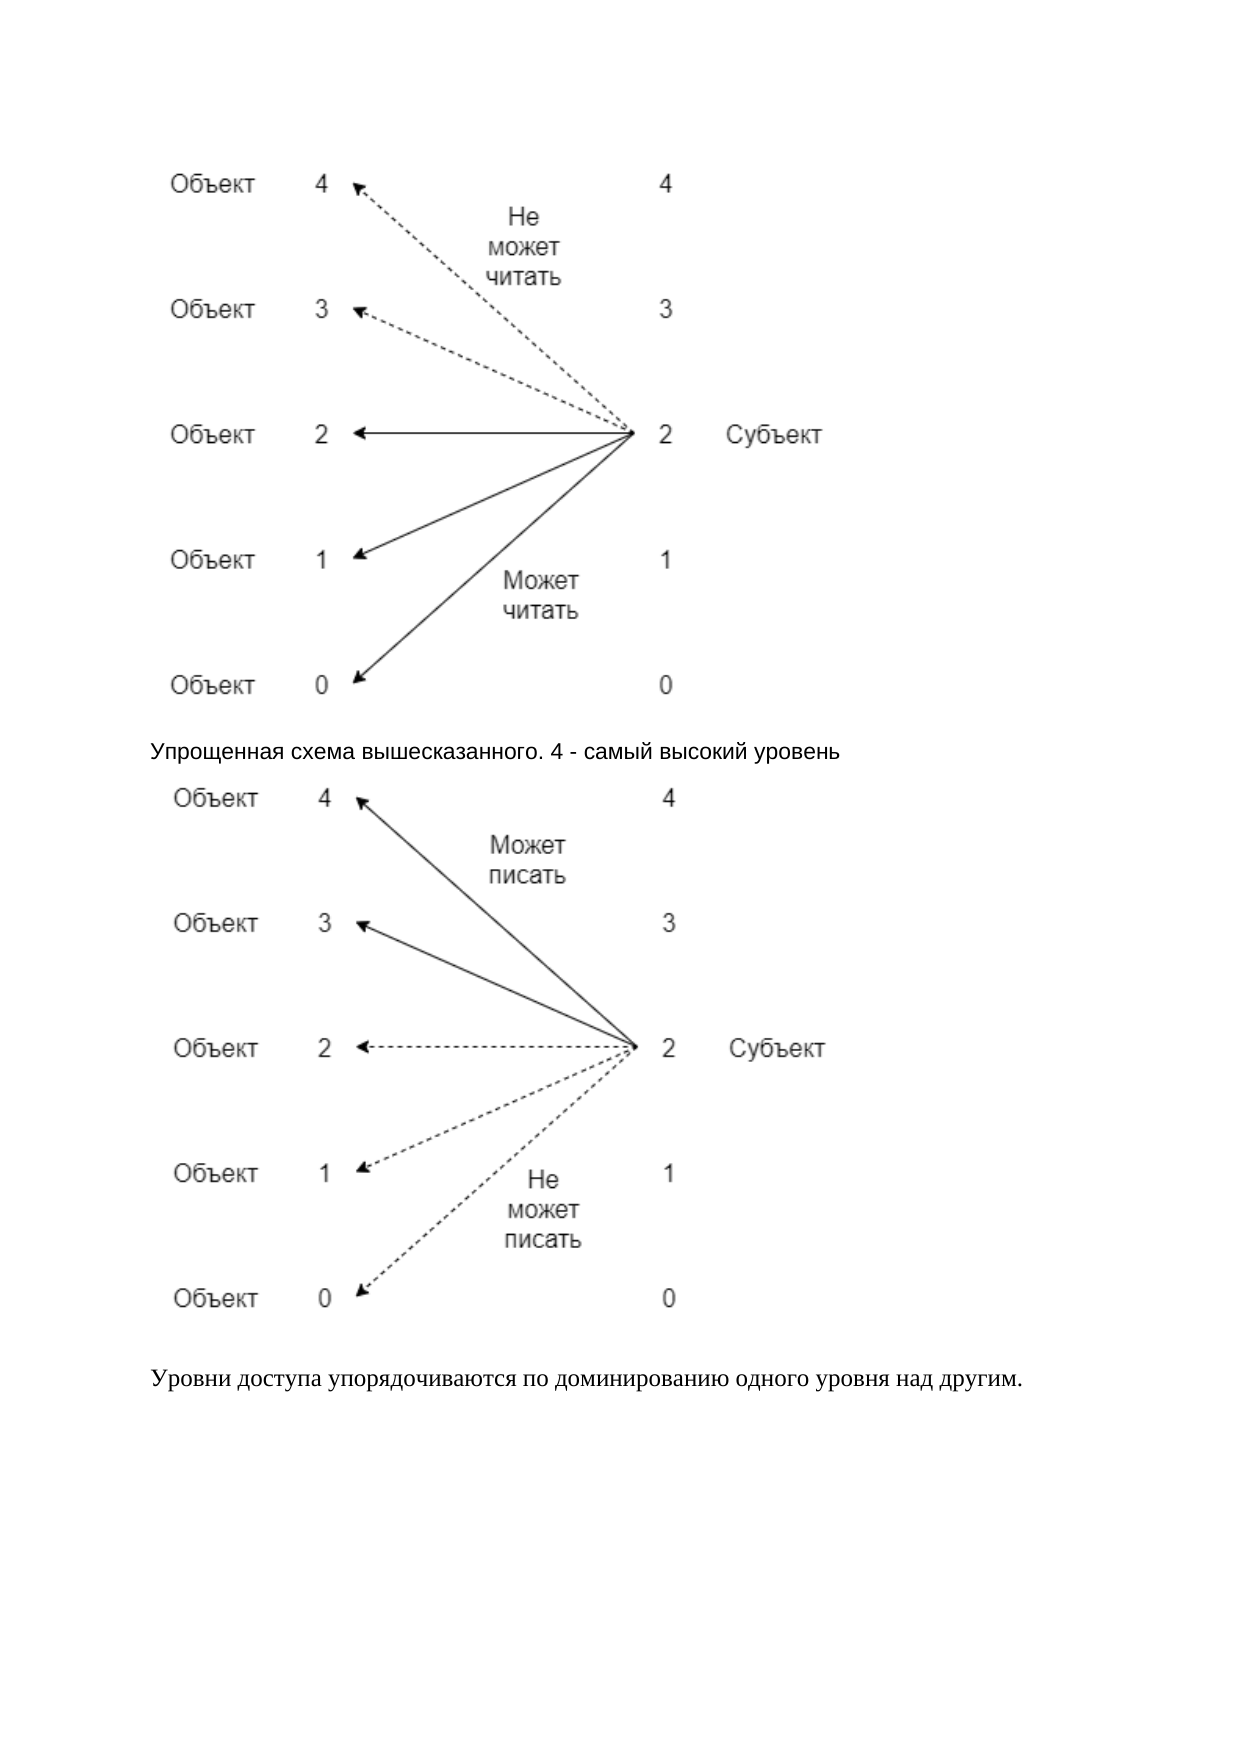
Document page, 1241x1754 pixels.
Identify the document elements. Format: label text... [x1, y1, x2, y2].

text Уровни доступа упорядочиваются по доминированию одного уровня над другим. [150, 1363, 1090, 1392]
picture [150, 768, 839, 1334]
text Упрощенная схема вышесказанного. 4 - самый высокий уровень [150, 738, 1090, 764]
picture [150, 150, 839, 735]
